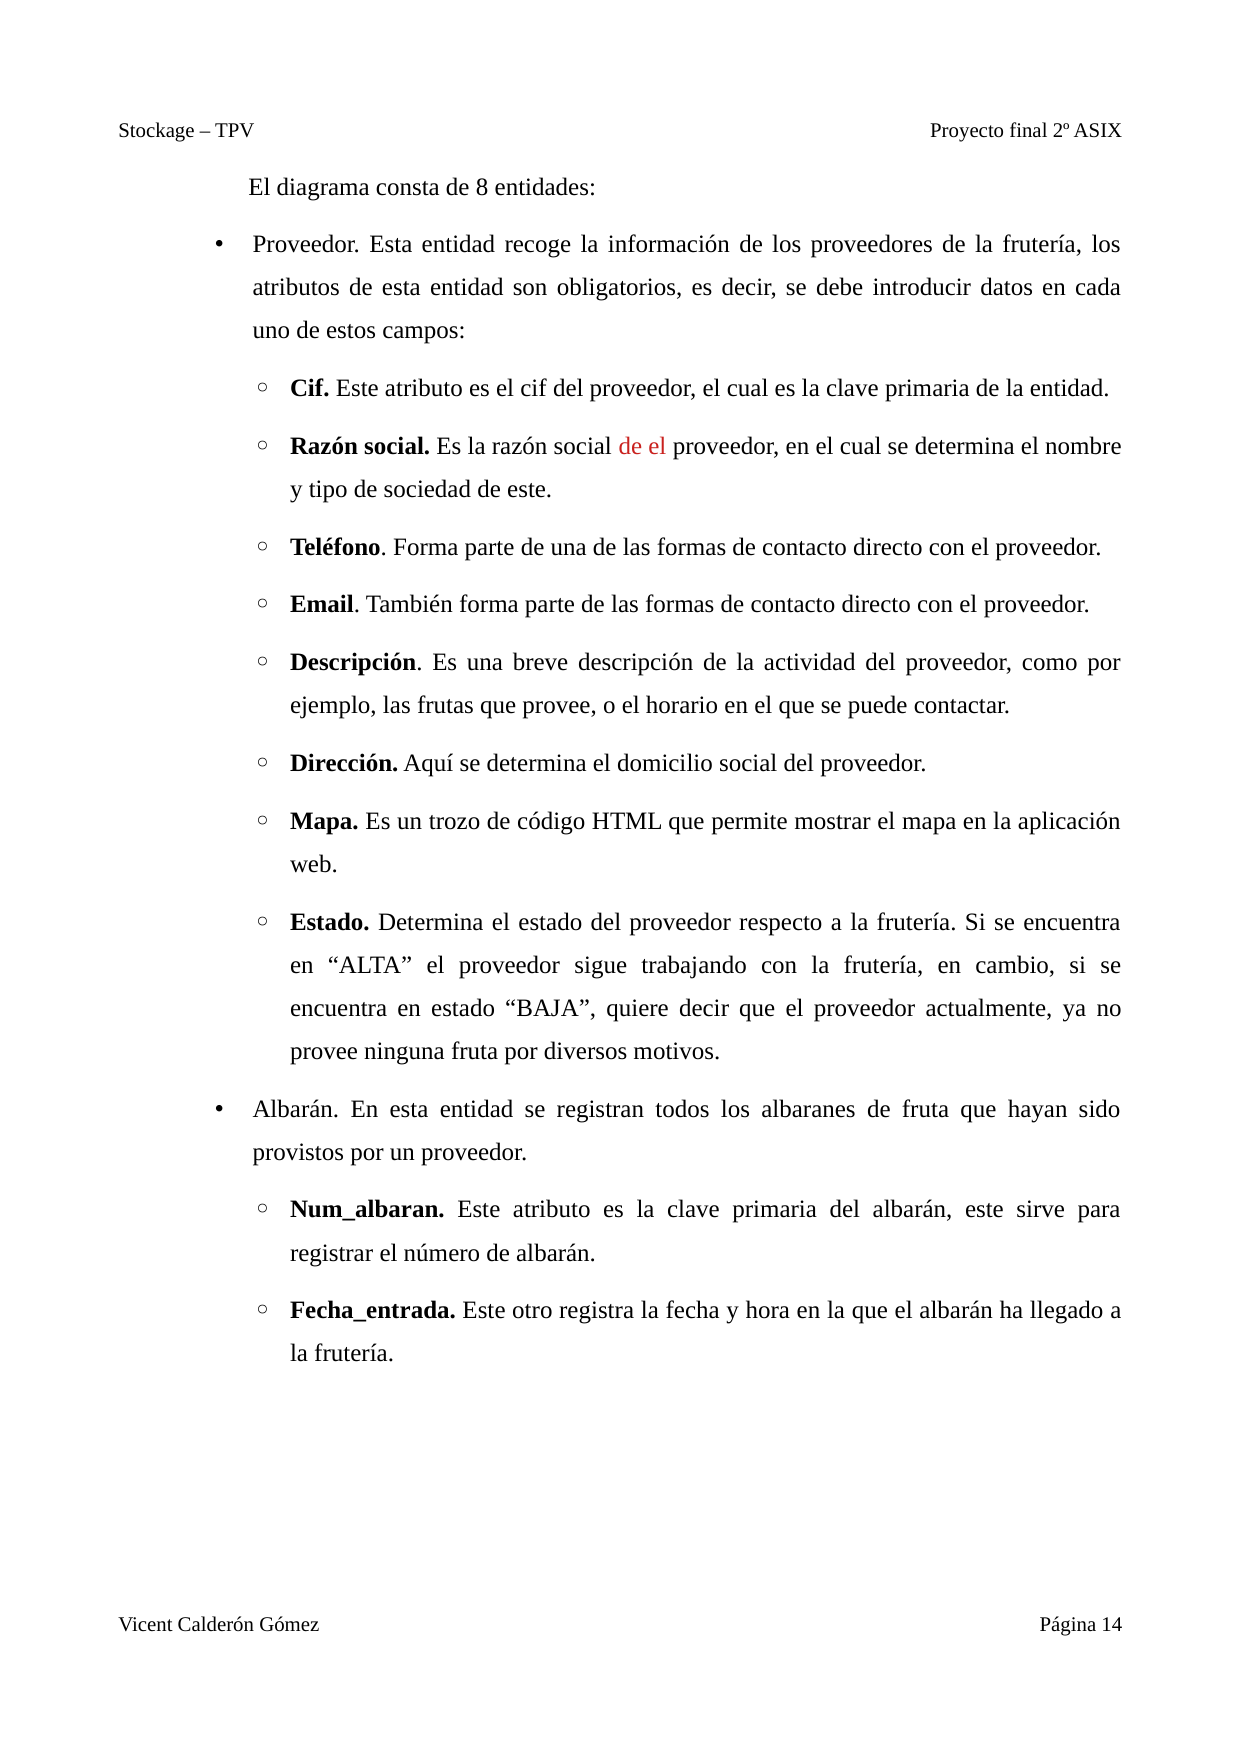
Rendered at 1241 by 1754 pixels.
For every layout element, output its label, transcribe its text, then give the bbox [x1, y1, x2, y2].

list Fecha_entrada. Este otro registra la fecha y hora en la que el albarán ha llegado a la frutería. [252, 1295, 1122, 1367]
text El diagrama consta de 8 entidades: [177, 172, 1122, 200]
list Dirección. Aquí se determina el domicilio social del proveedor. [252, 748, 1122, 777]
list Proveedor. Esta entidad recoge la información de los proveedores de la frutería, los atributos de esta entidad son obligatorios, es decir, se debe introducir datos en cada uno de estos campos: [215, 229, 1122, 344]
list Mapa. Es un trozo de código HTML que permite mostrar el mapa en la aplicación web. [252, 806, 1122, 878]
list Num_albaran. Este atributo es la clave primaria del albarán, este sirve para registrar el número de albarán. [252, 1194, 1122, 1266]
list Razón social. Es la razón social de el proveedor, en el cual se determina el nombre y tipo de sociedad de este. [252, 431, 1122, 503]
list Email. También forma parte de las formas de contacto directo con el proveedor. [252, 589, 1122, 618]
list Estado. Determina el estado del proveedor respecto a la frutería. Si se encuentra en “ALTA” el proveedor sigue trabajando con la frutería, en cambio, si se encuentra en estado “BAJA”, quiere decir que el proveedor actualmente, ya no provee ninguna fruta por diversos motivos. [252, 907, 1122, 1065]
list Albarán. En esta entidad se registran todos los albaranes de fruta que hayan sido provistos por un proveedor. [215, 1094, 1122, 1166]
list Descripción. Es una breve descripción de la actividad del proveedor, como por ejemplo, las frutas que provee, o el horario en el que se puede contactar. [252, 647, 1122, 719]
list Cif. Este atributo es el cif del proveedor, el cual es la clave primaria de la entidad. [252, 373, 1122, 402]
list Teléfono. Forma parte de una de las formas de contacto directo con el proveedor. [252, 532, 1122, 561]
